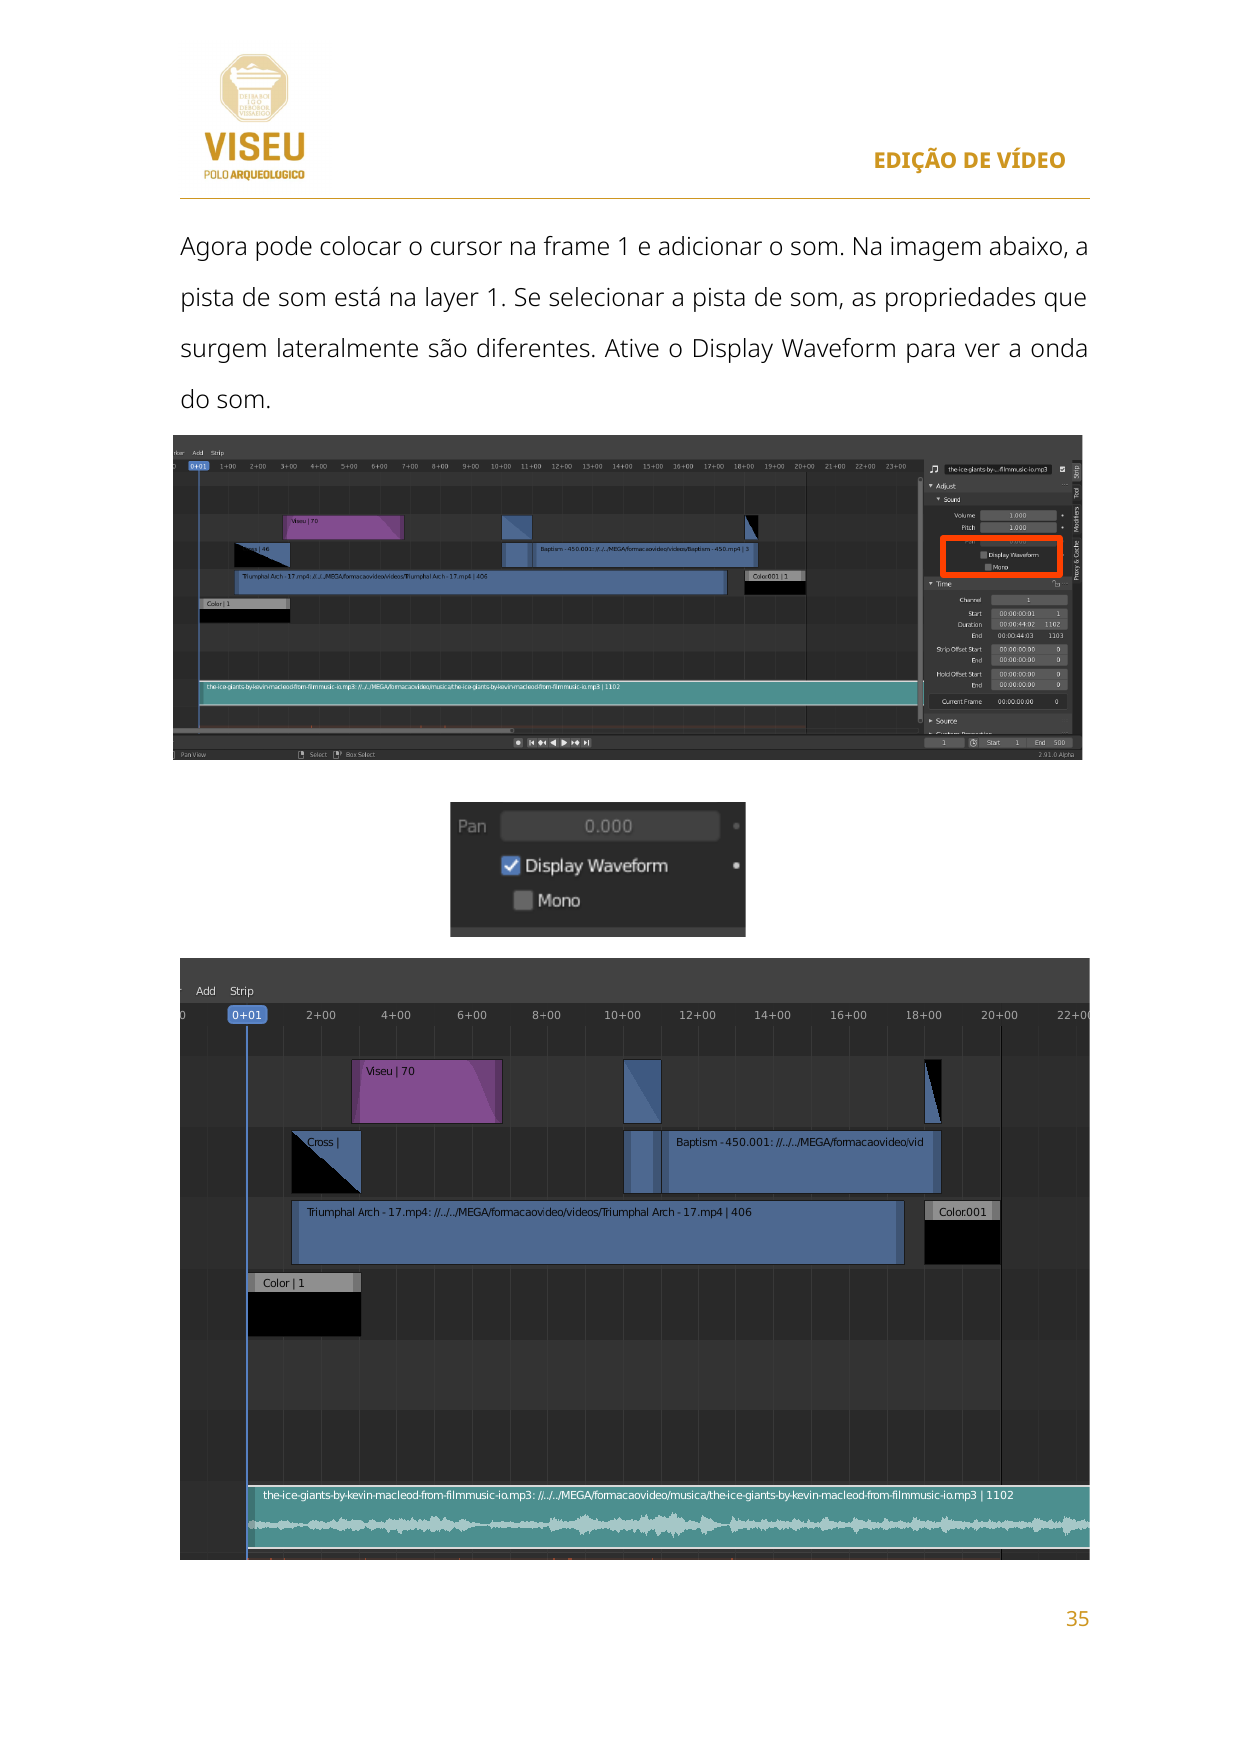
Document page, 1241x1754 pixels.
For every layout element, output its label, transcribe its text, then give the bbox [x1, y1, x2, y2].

picture [180, 958, 1090, 1560]
picture [173, 435, 1083, 760]
text Agora pode colocar o cursor na frame 1 e adicionar o som. Na imagem abaixo, a pista de som está na layer 1. Se selecionar a pista de som, as propriedades que surgem lateralmente são diferentes. Ative o Display Waveform para ver a onda do som. [180, 228, 1090, 415]
picture [450, 802, 746, 937]
